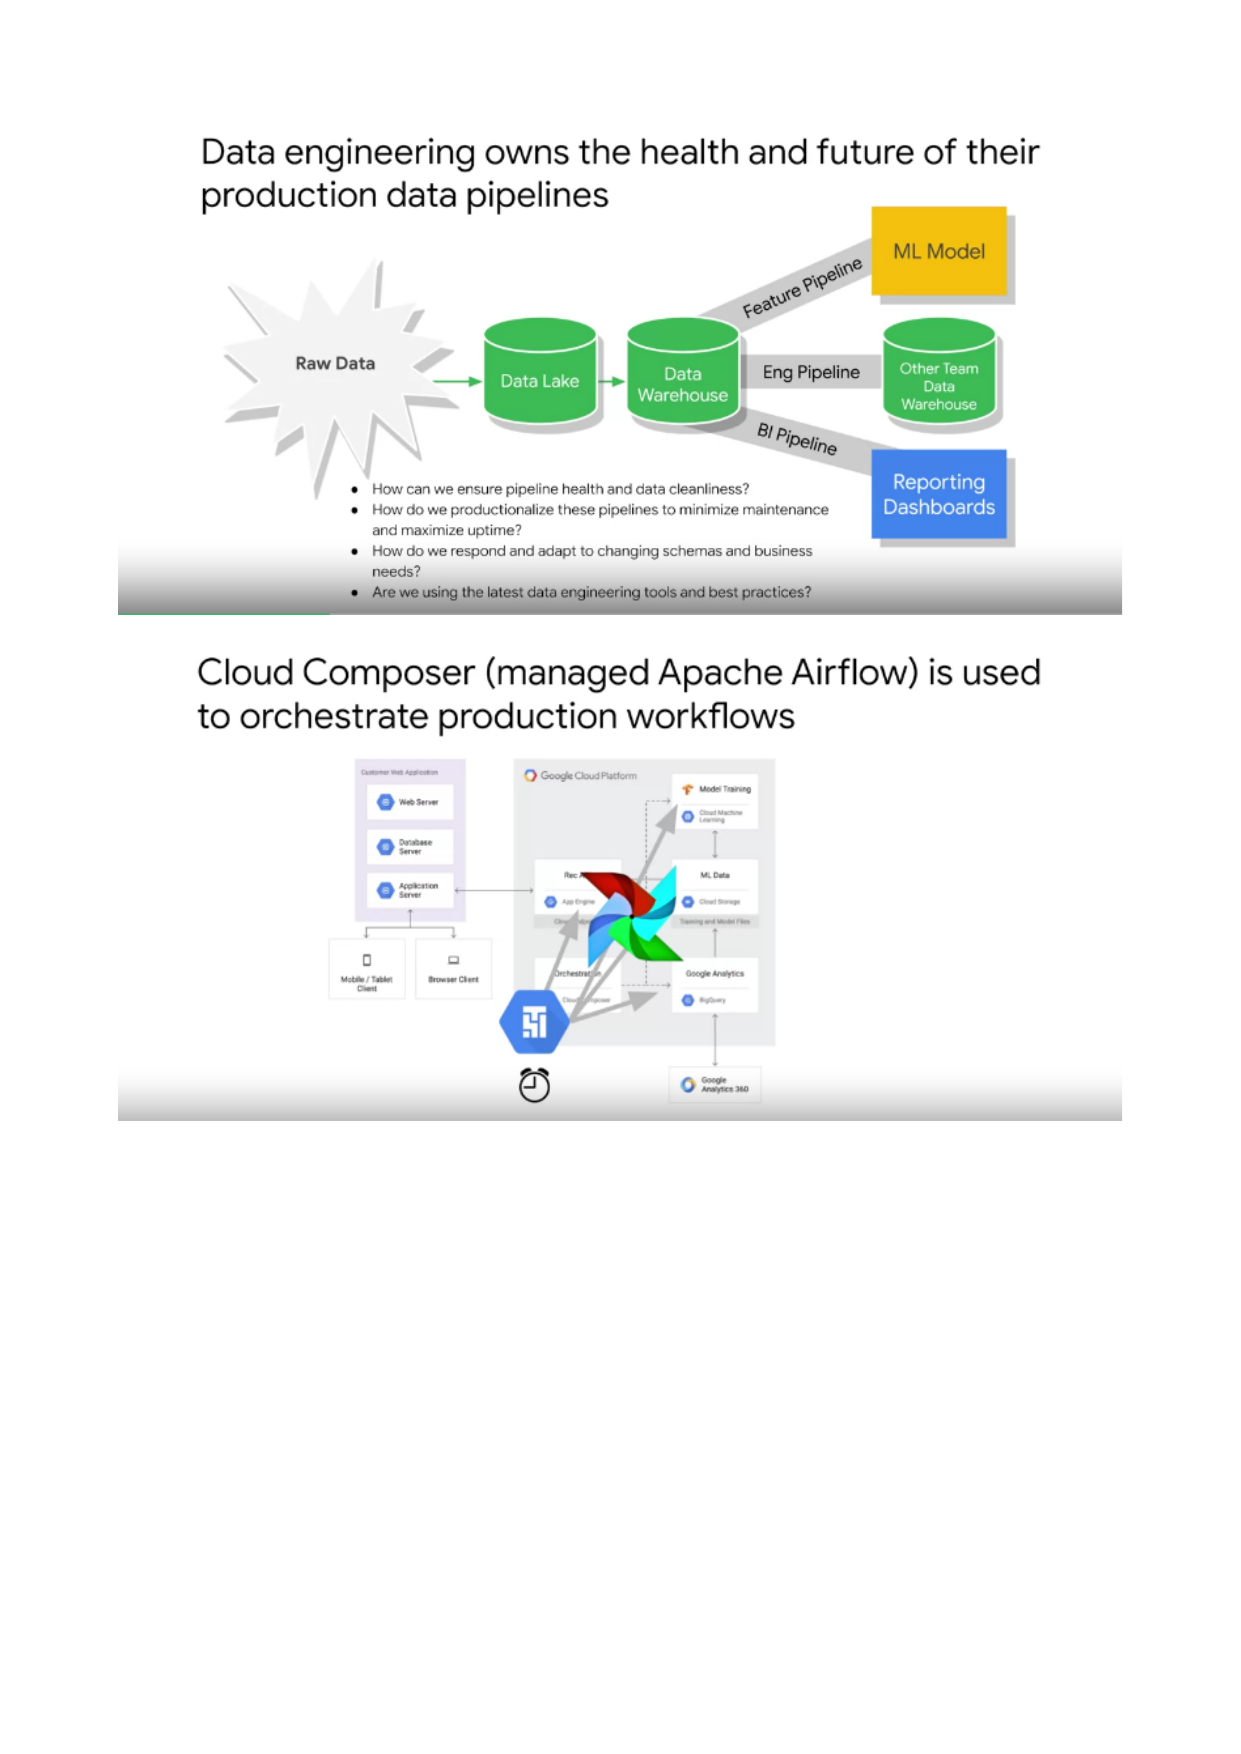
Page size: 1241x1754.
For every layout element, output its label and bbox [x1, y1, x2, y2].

picture [118, 118, 1123, 615]
picture [118, 643, 1123, 1121]
